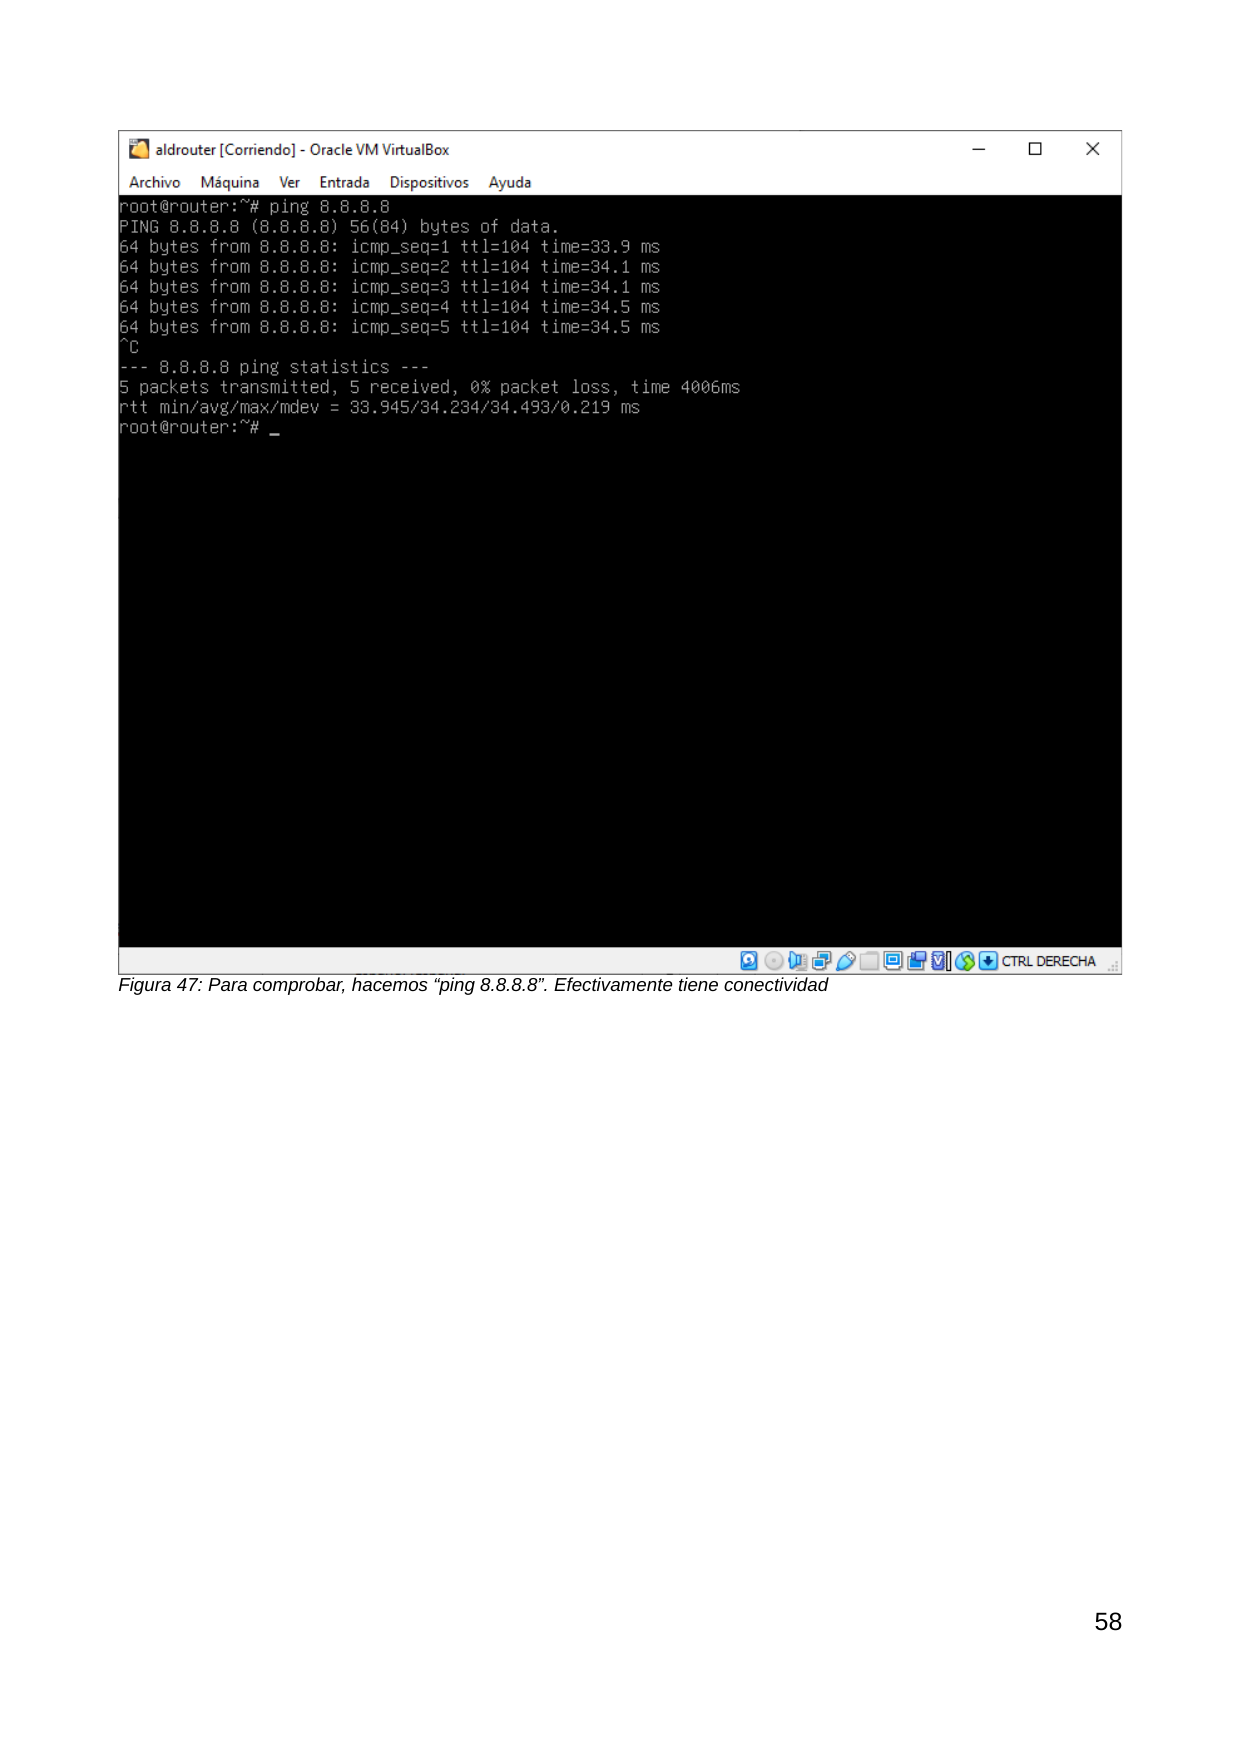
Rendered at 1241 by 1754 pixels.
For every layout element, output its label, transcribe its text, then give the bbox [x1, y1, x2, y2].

picture [118, 130, 1123, 975]
text Figura 47: Para comprobar, hacemos “ping 8.8.8.8”. Efectivamente tiene conectividad [118, 975, 1122, 996]
